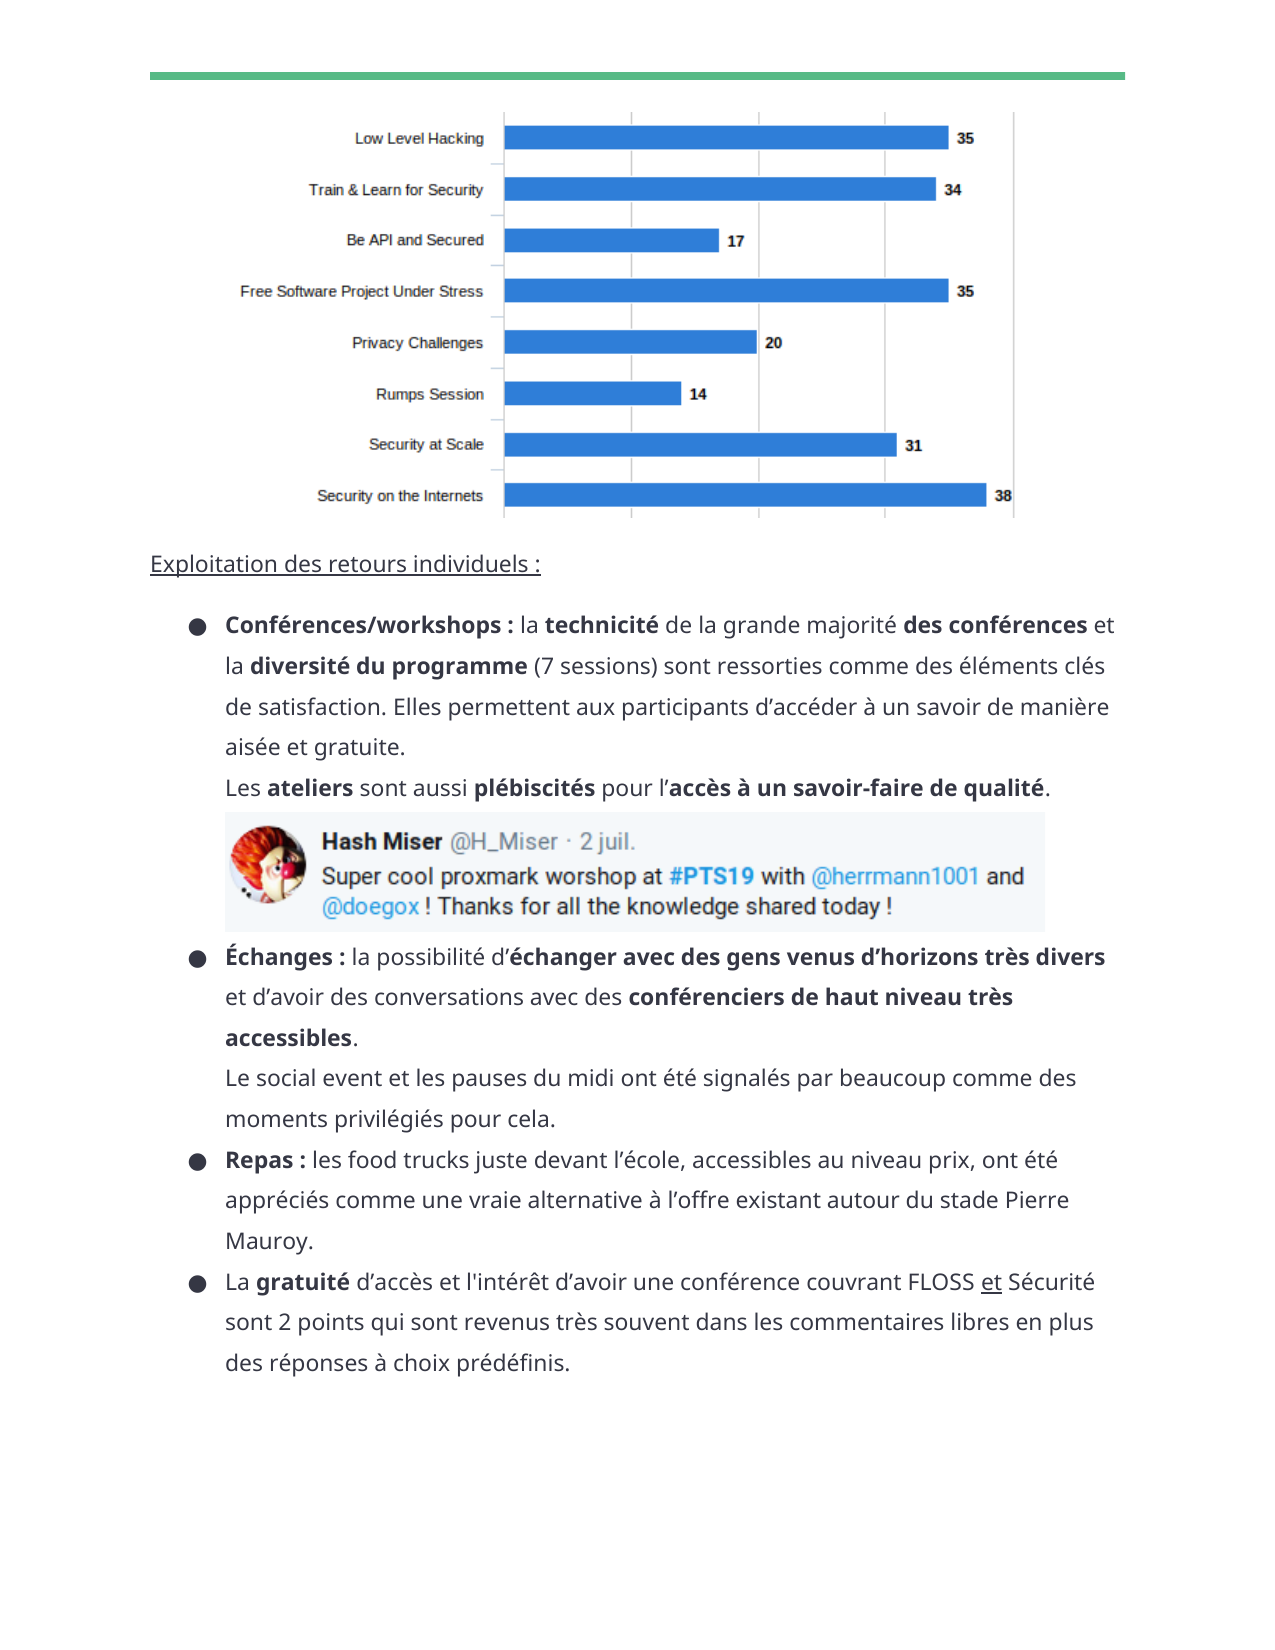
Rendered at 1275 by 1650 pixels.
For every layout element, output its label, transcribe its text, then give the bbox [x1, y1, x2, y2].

list [1023, 112, 1125, 518]
text Exploitation des retours individuels : [150, 548, 1125, 579]
list Conférences/workshops : la technicité de la grande majorité des conférences et la diversité du programme (7 sessions) sont ressorties comme des éléments clés de satisfaction. Elles permettent aux participants d’accéder à un savoir de manière aisée et gratuite. Les ateliers sont aussi plébiscités pour l’accès à un savoir-faire de qualité. [187, 609, 1125, 931]
list Repas : les food trucks juste devant l’école, accessibles au niveau prix, ont été appréciés comme une vraie alternative à l’offre existant autour du stade Pierre Mauroy. [187, 1144, 1125, 1256]
picture [225, 812, 1046, 932]
list La gratuité d’accès et l'intérêt d’avoir une conférence couvrant FLOSS et Sécurité sont 2 points qui sont revenus très souvent dans les commentaires libres en plus des réponses à choix prédéfinis. [187, 1266, 1125, 1378]
list Échanges : la possibilité d’échanger avec des gens venus d’horizons très divers et d’avoir des conversations avec des conférenciers de haut niveau très accessibles. Le social event et les pauses du midi ont été signalés par beaucoup comme des moments privilégiés pour cela. [187, 941, 1125, 1134]
picture [225, 112, 1023, 518]
list [187, 112, 225, 518]
picture [150, 72, 1125, 80]
